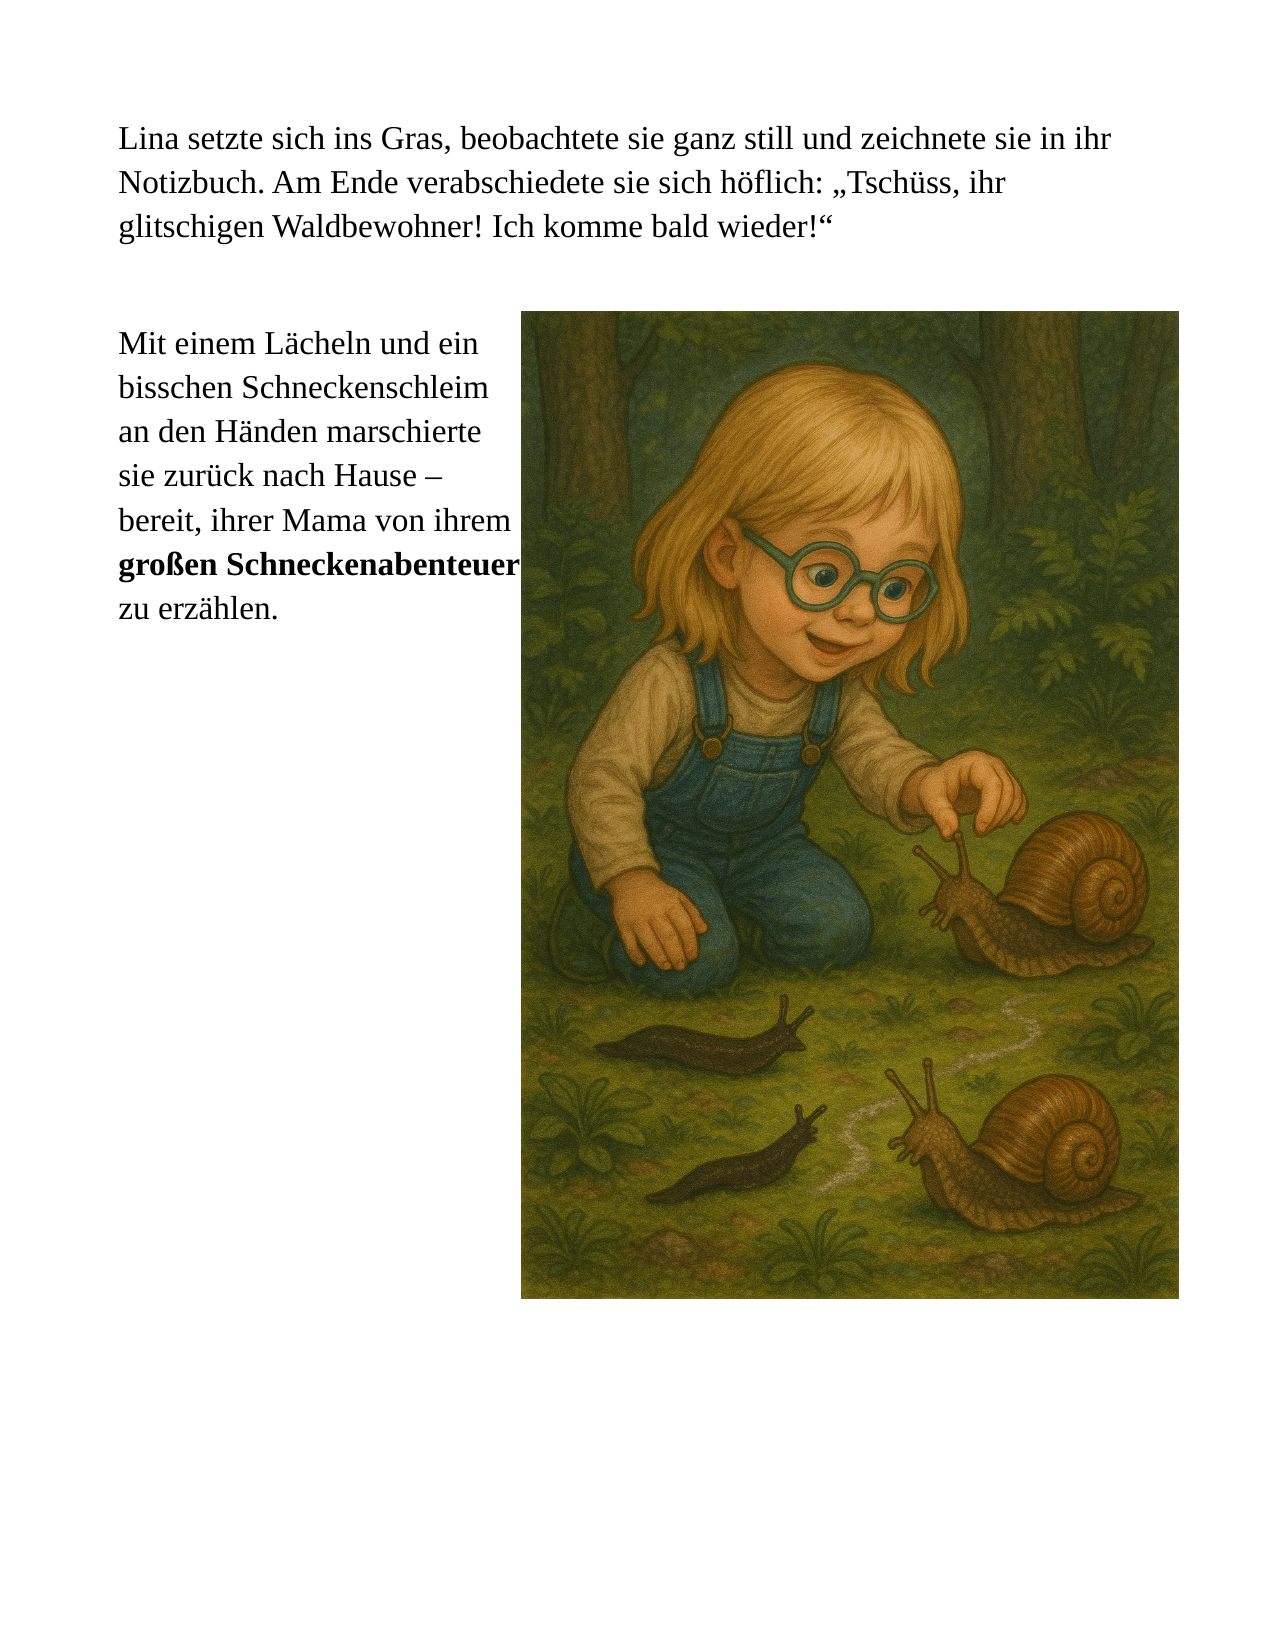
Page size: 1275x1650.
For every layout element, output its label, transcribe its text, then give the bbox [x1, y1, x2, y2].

text Mit einem Lächeln und ein bisschen Schneckenschleim an den Händen marschierte sie zurück nach Hause – bereit, ihrer Mama von ihrem großen Schneckenabenteuer zu erzählen. [118, 323, 521, 626]
text Lina setzte sich ins Gras, beobachtete sie ganz still und zeichnete sie in ihr Notizbuch. Am Ende verabschiedete sie sich höflich: „Tschüss, ihr glitschigen Waldbewohner! Ich komme bald wieder!“ [118, 118, 1157, 244]
picture [521, 311, 1179, 1299]
